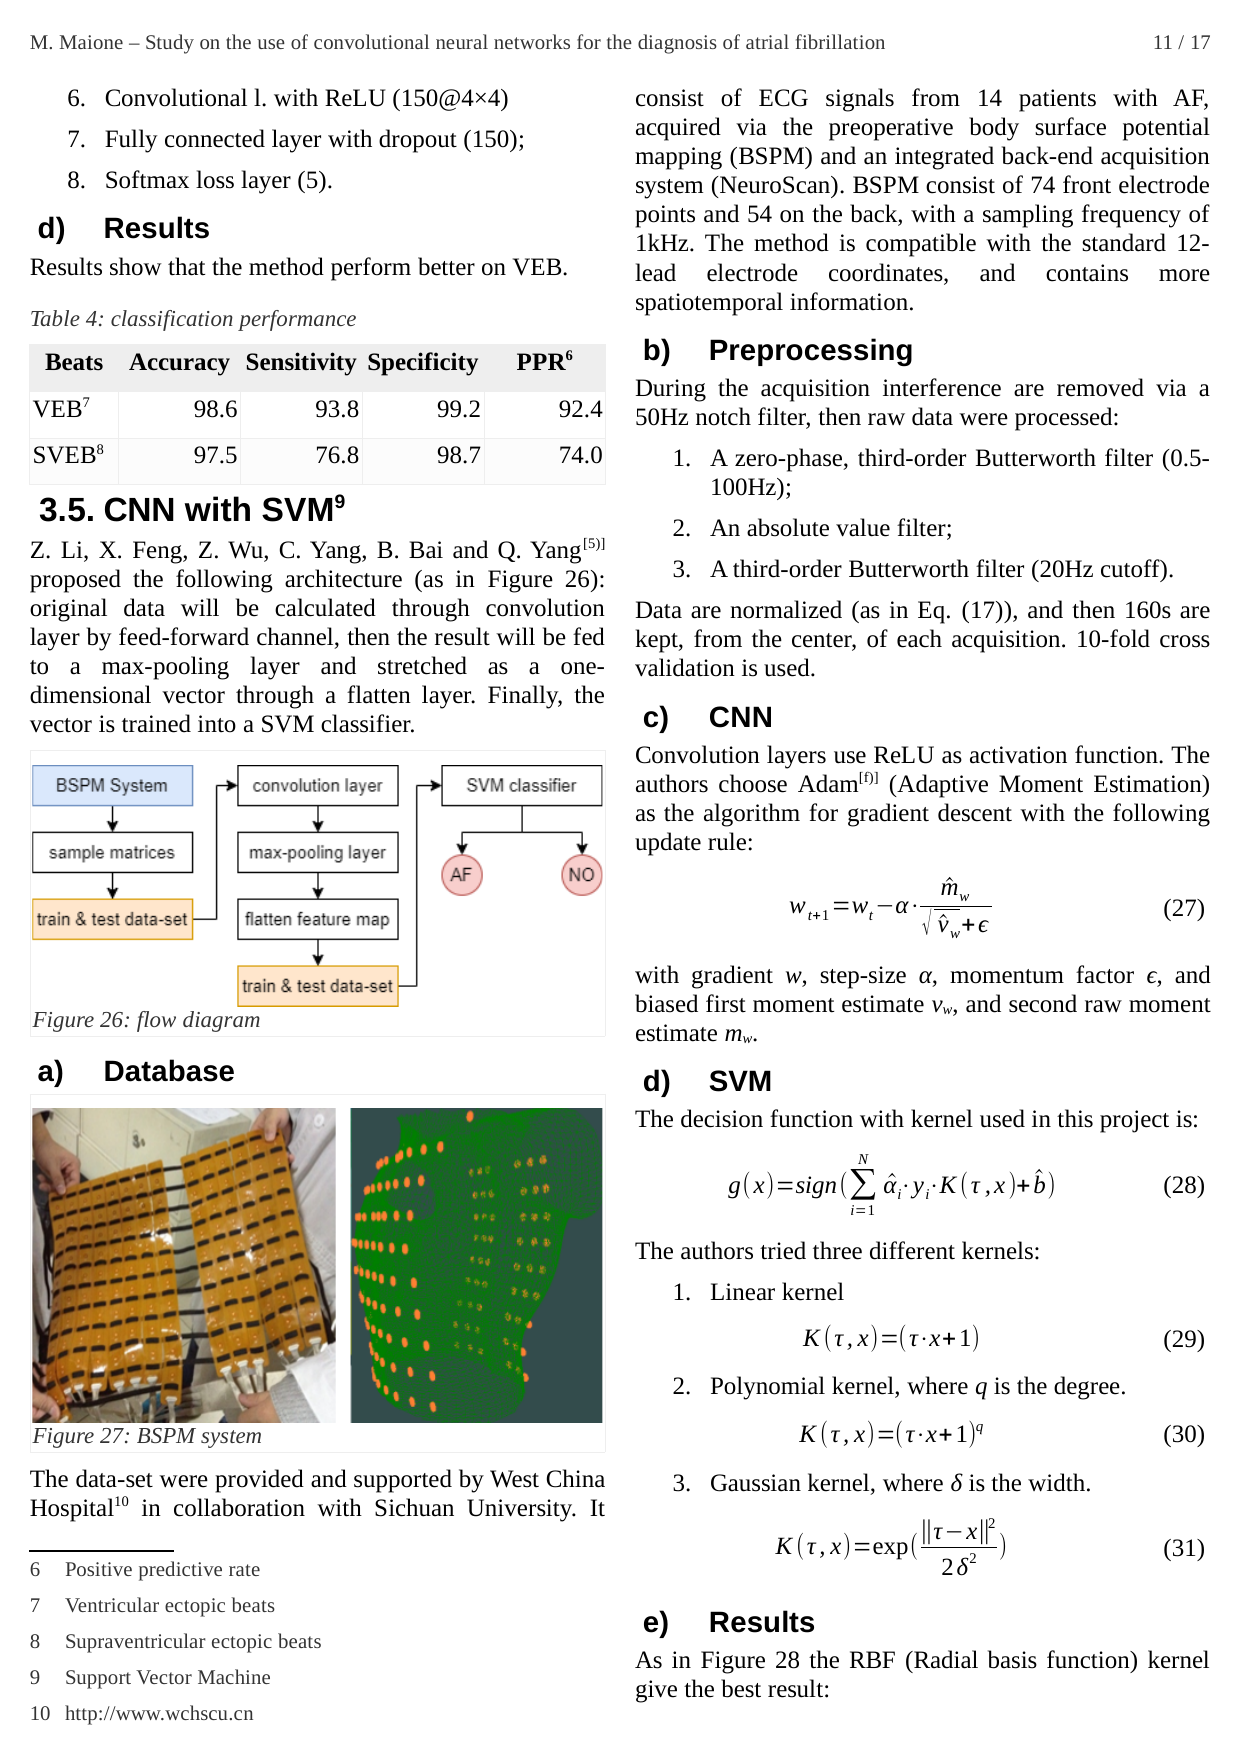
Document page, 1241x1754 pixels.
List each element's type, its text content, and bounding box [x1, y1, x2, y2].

subtitle CNN with SVM [29, 490, 605, 529]
picture [32, 1108, 603, 1423]
table_cell SVEB [30, 439, 118, 484]
text consist of ECG signals from 14 patients with AF, acquired via the preoperative body surface potential mapping (BSPM) and an integrated back-end acquisition system (NeuroScan). BSPM consist of 74 front electrode points and 54 on the back, with a sampling frequency of 1kHz. The method is compatible with the standard 12-lead electrode coordinates, and contains more spatiotemporal information. [635, 83, 1211, 316]
text Figure 26: flow diagram [32, 1007, 602, 1033]
table_header Accuracy [119, 345, 240, 391]
table_header [635, 1318, 1147, 1371]
picture [32, 765, 603, 1007]
list A third-order Butterworth filter (20Hz cutoff). [672, 554, 1211, 583]
list Softmax loss layer (5). [67, 165, 605, 194]
text As in Figure 28 the RBF (Radial basis function) kernel give the best result: [635, 1645, 1211, 1703]
table_header Beats [30, 345, 118, 391]
subtitle Results [635, 1605, 1211, 1639]
table_cell 97.5 [119, 439, 240, 484]
table_header (28) [1147, 1145, 1211, 1236]
table_header (29) [1147, 1318, 1211, 1371]
list Polynomial kernel, where q is the degree. [672, 1371, 1211, 1399]
list Fully connected layer with dropout (150); [67, 124, 605, 153]
text http://www.wchscu.cn [29, 1700, 605, 1724]
table_cell 76.8 [241, 439, 362, 484]
text with gradient w, step-size α, momentum factor ϵ, and biased first moment estimate vw, and second raw moment estimate mw. [635, 959, 1211, 1047]
table_cell 74.0 [485, 439, 605, 484]
text Data are normalized (as in Eq. (17)), and then 160s are kept, from the center, of each acquisition. 10-fold cross validation is used. [635, 595, 1211, 682]
text Support Vector Machine [29, 1664, 605, 1689]
table_header Specificity [363, 345, 484, 391]
list Gaussian kernel, where δ is the width. [672, 1467, 1211, 1497]
subtitle Results [29, 211, 605, 246]
table_header (27) [1147, 868, 1211, 959]
table_header Sensitivity [241, 345, 362, 391]
table_header (30) [1147, 1411, 1211, 1467]
list Convolutional l. with ReLU (150@4×4) [67, 83, 605, 112]
table_header [635, 1145, 1147, 1236]
table_cell 98.6 [119, 392, 240, 437]
text The authors tried three different kernels: [635, 1236, 1211, 1265]
subtitle Preprocessing [635, 333, 1211, 367]
table_header PPR [485, 345, 605, 391]
table_cell 93.8 [241, 392, 362, 437]
text The decision function with kernel used in this project is: [635, 1104, 1211, 1133]
table_header [635, 1411, 1147, 1467]
table_header [635, 1508, 1147, 1599]
table_cell 92.4 [485, 392, 605, 437]
text The data-set were provided and supported by West China Hospital in collaboration with Sichuan University. It [29, 1464, 605, 1522]
text Figure 27: BSPM system [32, 1423, 602, 1449]
text Convolution layers use ReLU as activation function. The authors choose Adam[f] (Adaptive Moment Estimation) as the algorithm for gradient descent with the following update rule: [635, 739, 1211, 856]
subtitle SVM [635, 1064, 1211, 1098]
text Table 4: classification performance [29, 305, 605, 331]
list An absolute value filter; [672, 513, 1211, 542]
table_cell VEB [30, 392, 118, 437]
text During the acquisition interference are removed via a 50Hz notch filter, then raw data were processed: [635, 373, 1211, 431]
list Linear kernel [672, 1277, 1211, 1306]
subtitle Database [29, 1053, 605, 1087]
text Results show that the method perform better on VEB. [29, 251, 605, 281]
subtitle CNN [635, 699, 1211, 734]
table_cell 98.7 [363, 439, 484, 484]
text Z. Li, X. Feng, Z. Wu, C. Yang, B. Bai and Q. Yang[5] proposed the following architecture (as in Figure 26): original data will be calculated through convolution layer by feed-forward channel, then the result will be fed to a max-pooling layer and stretched as a one-dimensional vector through a flatten layer. Finally, the vector is trained into a SVM classifier. [29, 535, 605, 738]
list A zero-phase, third-order Butterworth filter (0.5-100Hz); [672, 443, 1211, 501]
table_header [635, 868, 1147, 959]
table_cell 99.2 [363, 392, 484, 437]
table_header (31) [1147, 1508, 1211, 1599]
